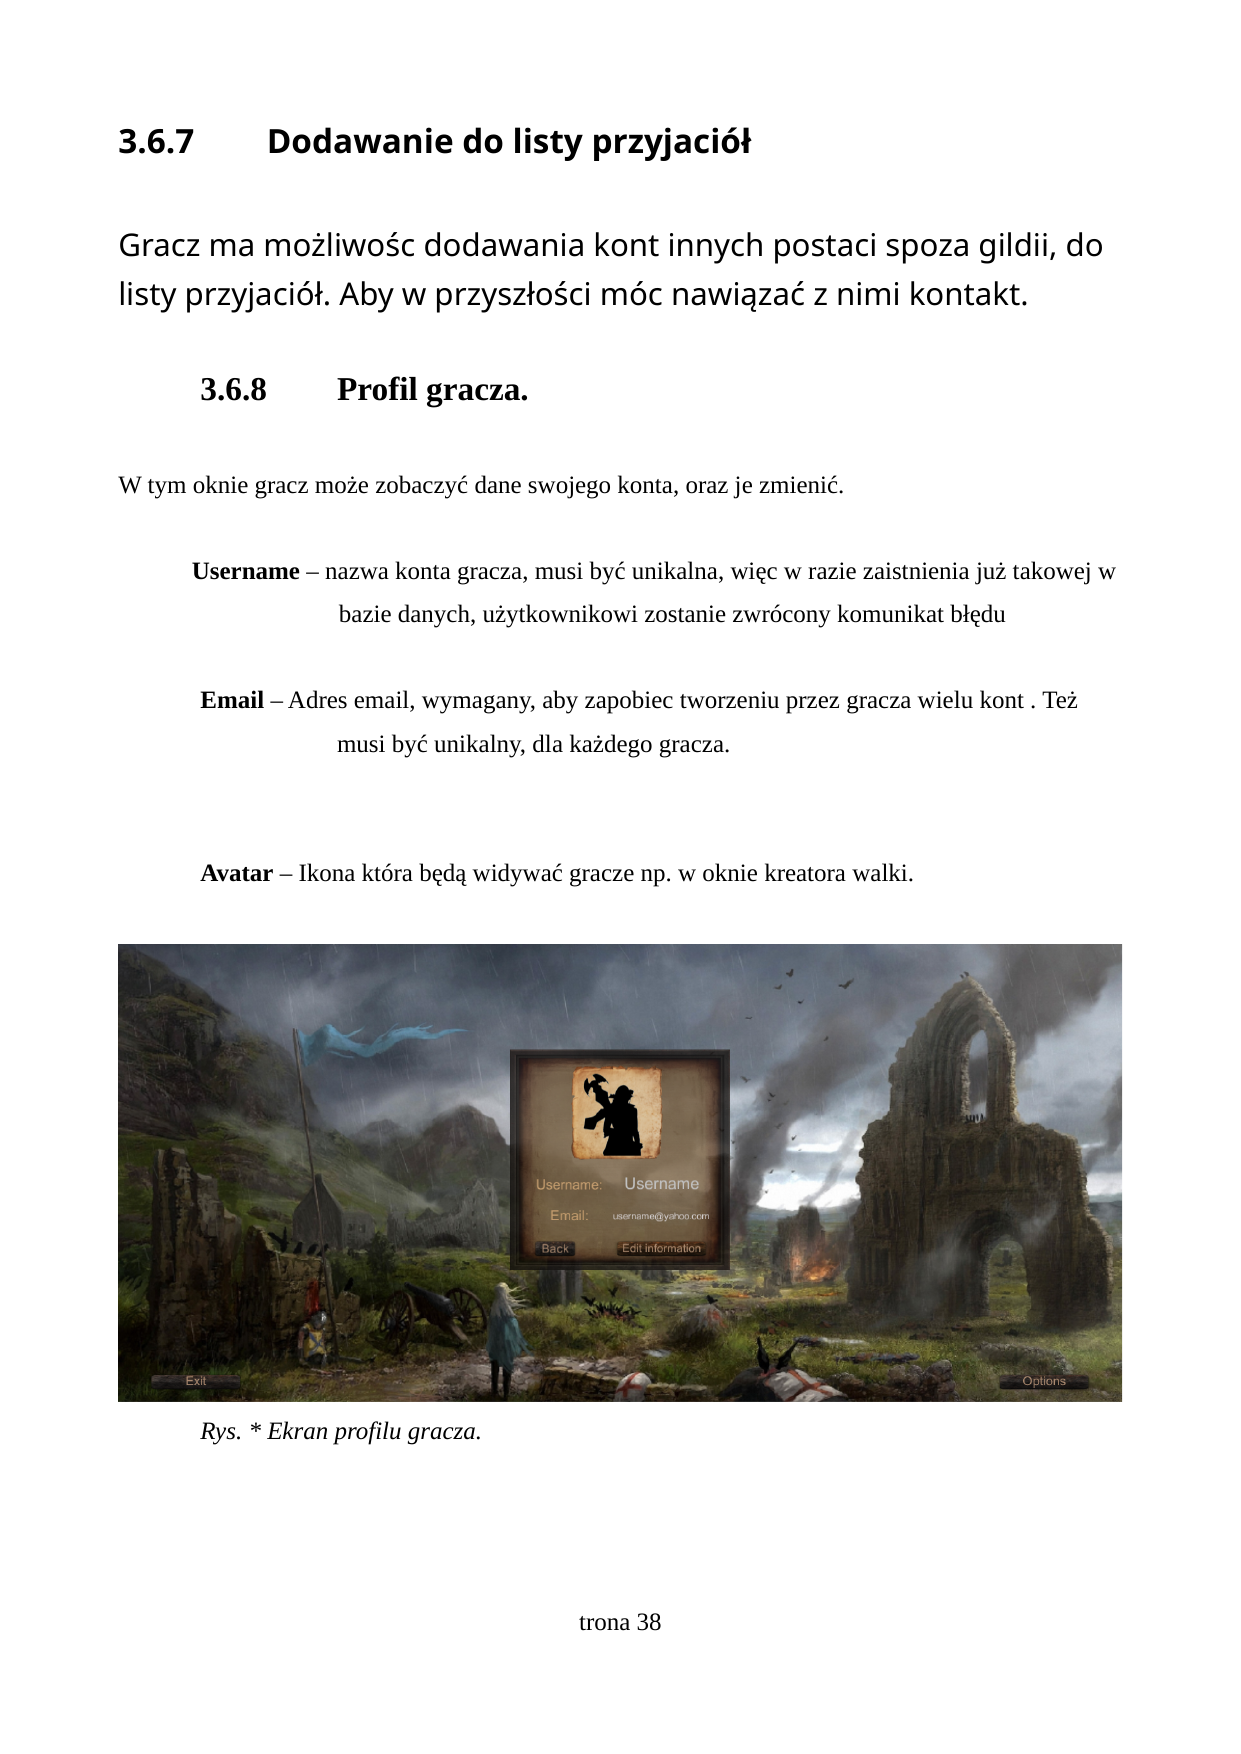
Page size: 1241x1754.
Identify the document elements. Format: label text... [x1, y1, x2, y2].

text 3.6.8 Profil gracza. [118, 369, 1122, 408]
text Username – nazwa konta gracza, musi być unikalna, więc w razie zaistnienia już takowej w bazie danych, użytkownikowi zostanie zwrócony komunikat błędu [118, 556, 1122, 628]
text Rys. * Ekran profilu gracza. [118, 1402, 1122, 1444]
text 3.6.7 Dodawanie do listy przyjaciół [118, 118, 1122, 163]
picture [118, 944, 1123, 1402]
text Avatar – Ikona która będą widywać gracze np. w oknie kreatora walki. [118, 858, 1122, 887]
text Gracz ma możliwośc dodawania kont innych postaci spoza gildii, do listy przyjaciół. Aby w przyszłości móc nawiązać z nimi kontakt. [118, 222, 1122, 314]
text Email – Adres email, wymagany, aby zapobiec tworzeniu przez gracza wielu kont . Też musi być unikalny, dla każdego gracza. [118, 686, 1122, 757]
text W tym oknie gracz może zobaczyć dane swojego konta, oraz je zmienić. [118, 470, 1122, 499]
